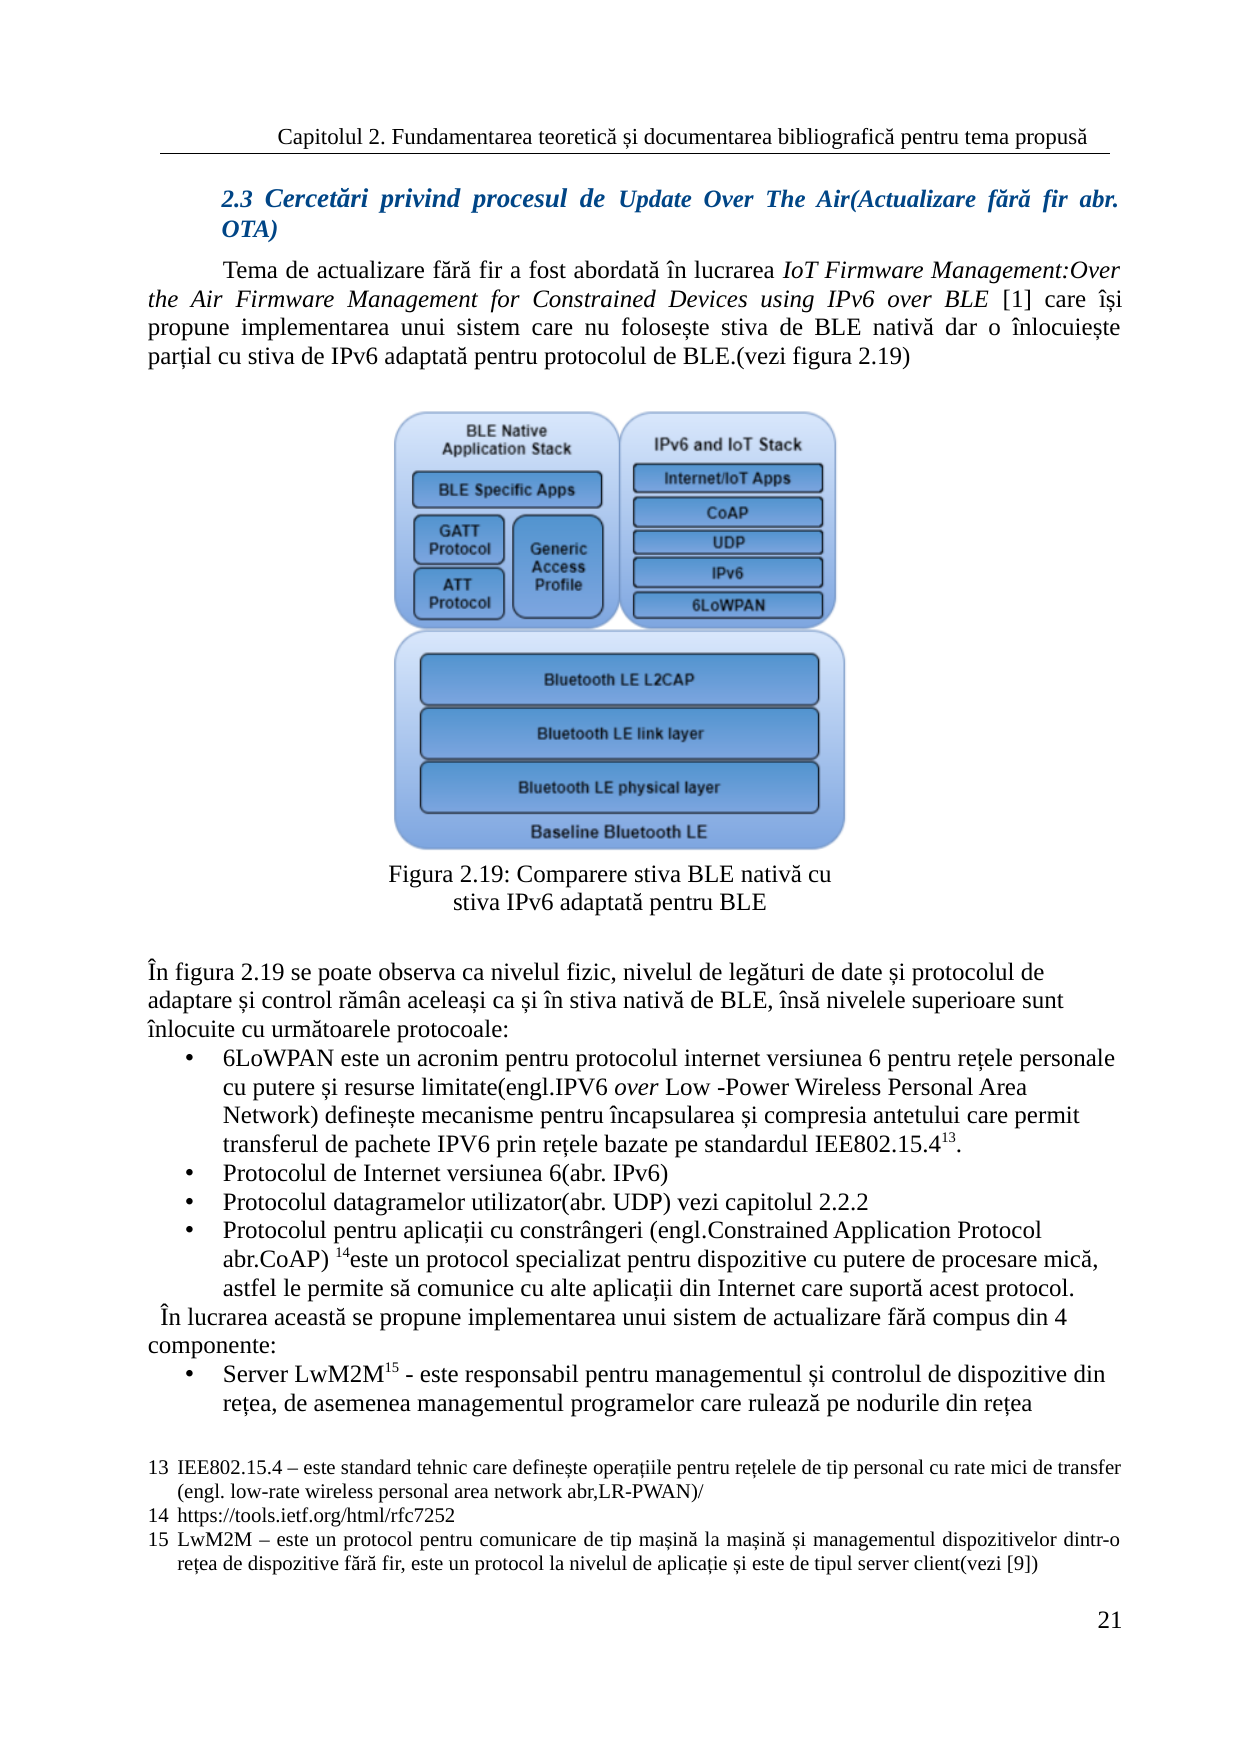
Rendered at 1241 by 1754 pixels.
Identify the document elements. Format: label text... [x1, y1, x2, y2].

picture [366, 396, 854, 854]
subtitle 2.3 Cercetări privind procesul de Update Over The Air(Actualizare fără fir abr. OTA) [221, 183, 1122, 242]
list LwM2M – este un protocol pentru comunicare de tip mașină la mașină și managementul dispozitivelor dintr-o rețea de dispozitive fără fir, este un protocol la nivelul de aplicație și este de tipul server client(vezi [9]) [148, 1527, 1122, 1575]
text Figura 2.19: Comparere stiva BLE nativă cu stiva IPv6 adaptată pentru BLE [367, 854, 853, 916]
list Protocolul de Internet versiunea 6(abr. IPv6) [185, 1158, 1122, 1187]
list Server LwM2M - este responsabil pentru managementul și controlul de dispozitive din rețea, de asemenea managementul programelor care rulează pe nodurile din rețea [185, 1359, 1122, 1417]
list 6LoWPAN este un acronim pentru protocolul internet versiunea 6 pentru rețele personale cu putere și resurse limitate(engl.IPV6 over Low -Power Wireless Personal Area Network) definește mecanisme pentru încapsularea și compresia antetului care permit transferul de pachete IPV6 prin rețele bazate pe standardul IEE802.15.4. [185, 1043, 1122, 1158]
text În figura 2.19 se poate observa ca nivelul fizic, nivelul de legături de date și protocolul de adaptare și control rămân aceleași ca și în stiva nativă de BLE, însă nivelele superioare sunt înlocuite cu următoarele protocoale: [148, 957, 1122, 1043]
list Protocolul datagramelor utilizator(abr. UDP) vezi capitolul 2.2.2 [185, 1187, 1122, 1216]
list Protocolul pentru aplicații cu constrângeri (engl.Constrained Application Protocol abr.CoAP) este un protocol specializat pentru dispozitive cu putere de procesare mică, astfel le permite să comunice cu alte aplicații din Internet care suportă acest protocol. [185, 1216, 1122, 1302]
text Tema de actualizare fără fir a fost abordată în lucrarea IoT Firmware Management:Over the Air Firmware Management for Constrained Devices using IPv6 over BLE [1] care își propune implementarea unui sistem care nu folosește stiva de BLE nativă dar o înlocuiește parțial cu stiva de IPv6 adaptată pentru protocolul de BLE.(vezi figura 2.19) [148, 255, 1122, 370]
list https://tools.ietf.org/html/rfc7252 [148, 1503, 1122, 1527]
text În lucrarea această se propune implementarea unui sistem de actualizare fără compus din 4 componente: [148, 1302, 1122, 1359]
list IEE802.15.4 – este standard tehnic care definește operațiile pentru rețelele de tip personal cu rate mici de transfer (engl. low-rate wireless personal area network abr,LR-PWAN)/ [148, 1455, 1122, 1503]
